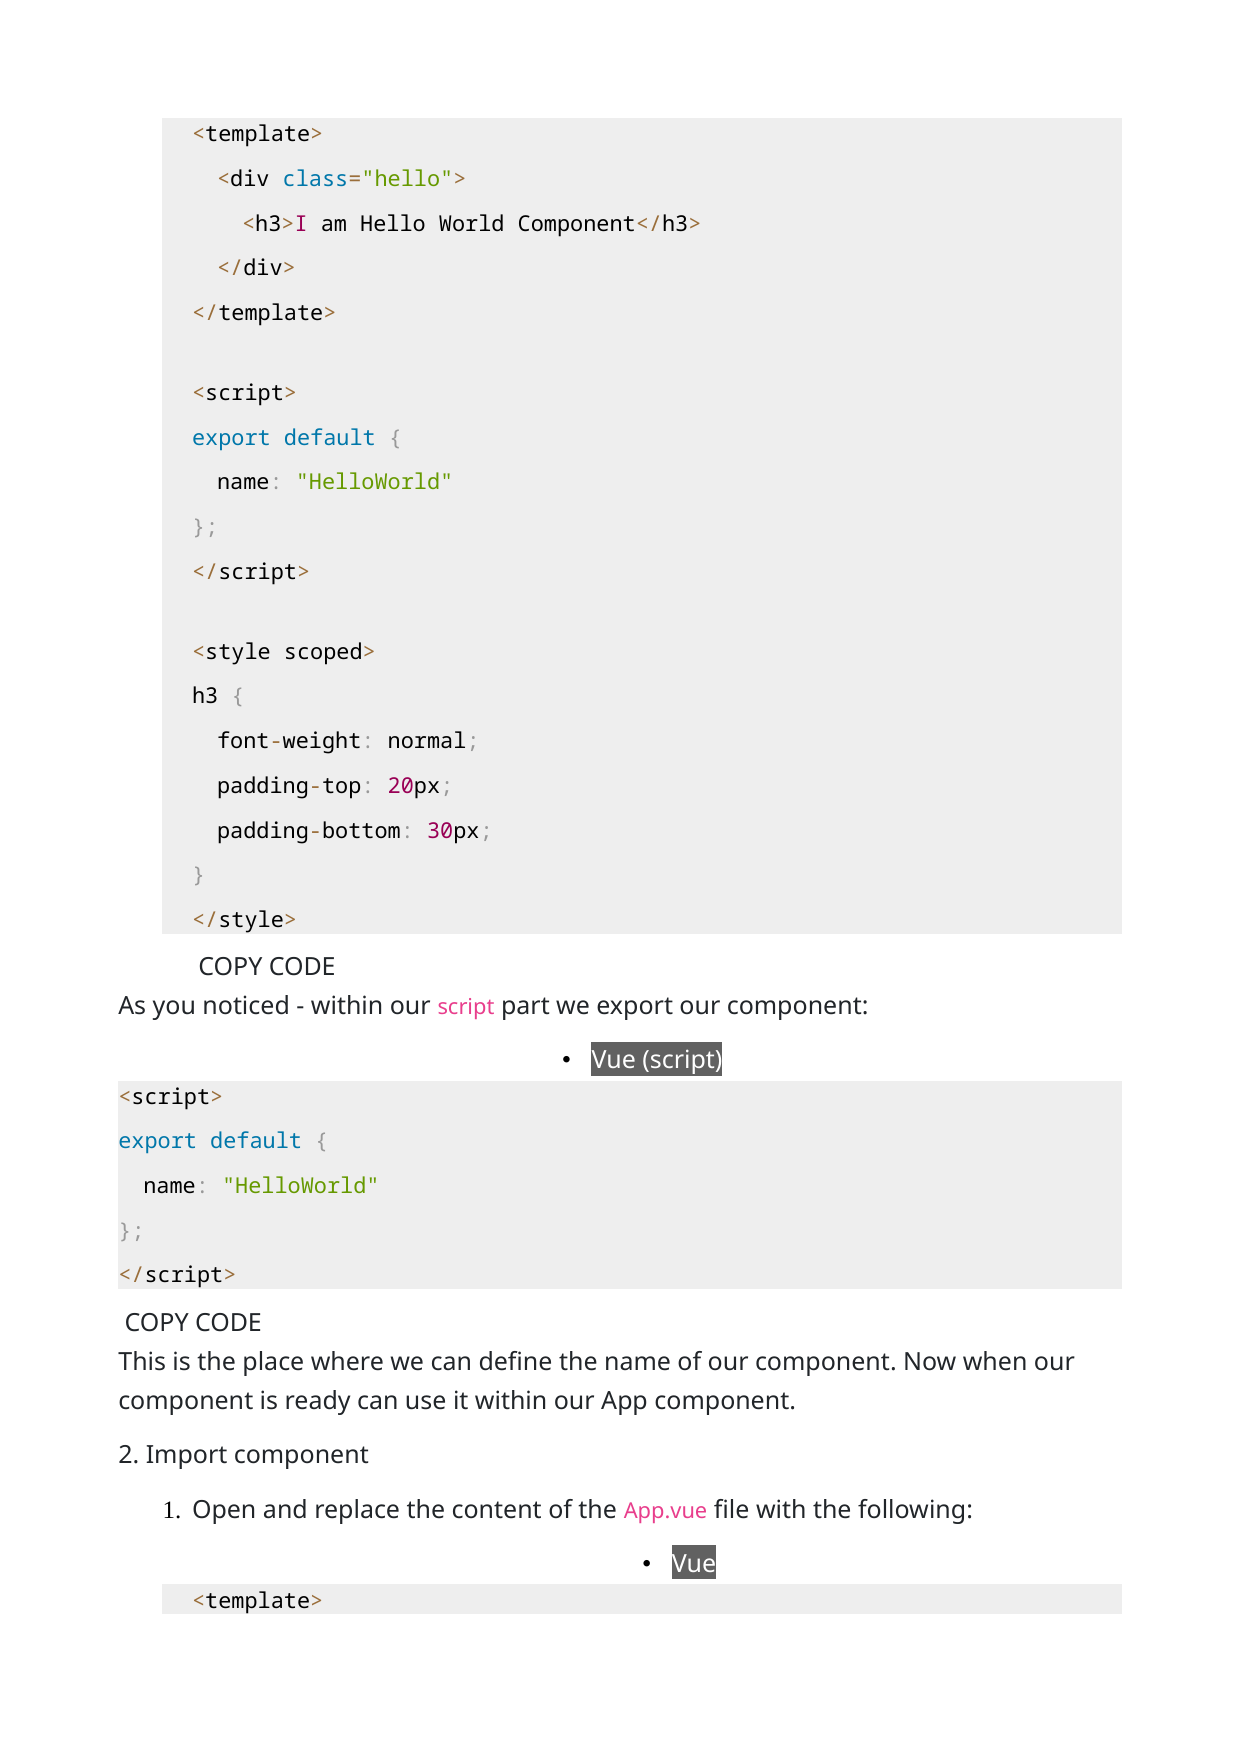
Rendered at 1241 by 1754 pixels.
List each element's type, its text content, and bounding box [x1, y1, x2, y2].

list Open and replace the content of the App.vue file with the following: [162, 1492, 1122, 1526]
list COPY CODE [162, 949, 1122, 983]
text <script> [118, 1081, 1122, 1111]
text }; [118, 1215, 1122, 1244]
text This is the place where we can define the name of our component. Now when our component is ready can use it within our App component. [118, 1343, 1122, 1417]
list Vue [236, 1545, 1122, 1579]
list <template> [162, 118, 1122, 148]
list </div> [162, 252, 1122, 282]
list <style scoped> [162, 636, 1122, 666]
list name: "HelloWorld" [162, 466, 1122, 496]
list </style> [162, 904, 1122, 934]
list <template> [162, 1584, 1122, 1614]
list padding-bottom: 30px; [162, 814, 1122, 844]
subtitle 2. Import component [118, 1436, 1122, 1470]
list Vue (script) [162, 1042, 1122, 1076]
list <h3>I am Hello World Component</h3> [162, 207, 1122, 237]
list padding-top: 20px; [162, 770, 1122, 800]
list font-weight: normal; [162, 725, 1122, 755]
text </script> [118, 1259, 1122, 1289]
list h3 { [162, 681, 1122, 710]
text As you noticed - within our script part we export our component: [118, 988, 1122, 1022]
text COPY CODE [118, 1304, 1122, 1338]
list <div class="hello"> [162, 163, 1122, 193]
list </template> [162, 297, 1122, 327]
list </script> [162, 556, 1122, 586]
list }; [162, 511, 1122, 541]
text name: "HelloWorld" [118, 1170, 1122, 1200]
text export default { [118, 1125, 1122, 1155]
list <script> [162, 377, 1122, 407]
list } [162, 859, 1122, 889]
list export default { [162, 422, 1122, 451]
